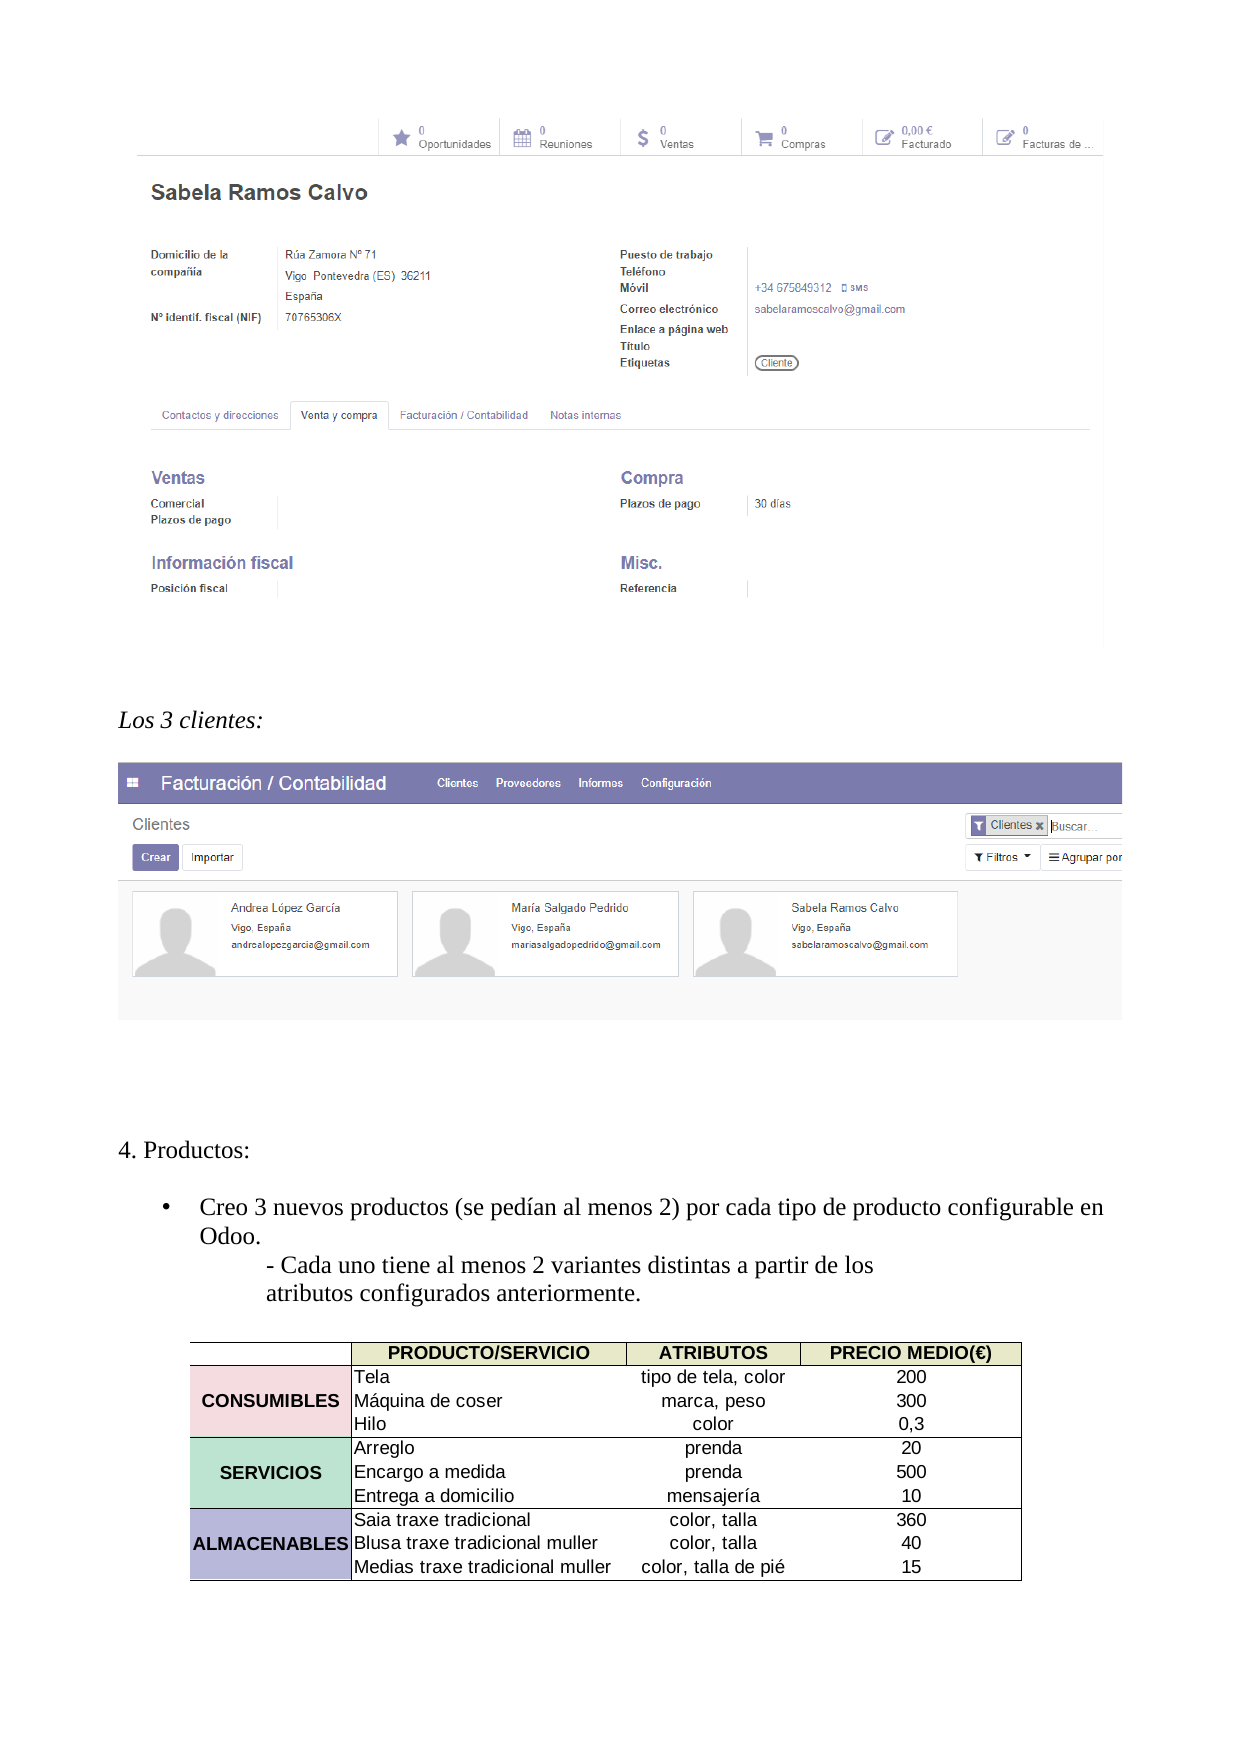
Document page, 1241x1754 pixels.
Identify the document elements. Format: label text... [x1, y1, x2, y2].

picture [137, 118, 1104, 648]
text Los 3 clientes: [118, 705, 1122, 734]
picture [118, 762, 1123, 1020]
text - Cada uno tiene al menos 2 variantes distintas a partir de los [118, 1250, 1122, 1278]
list Creo 3 nuevos productos (se pedían al menos 2) por cada tipo de producto configurable en Odoo. [162, 1192, 1122, 1250]
text atributos configurados anteriormente. [118, 1278, 1122, 1307]
text 4. Productos: [118, 1135, 1122, 1163]
